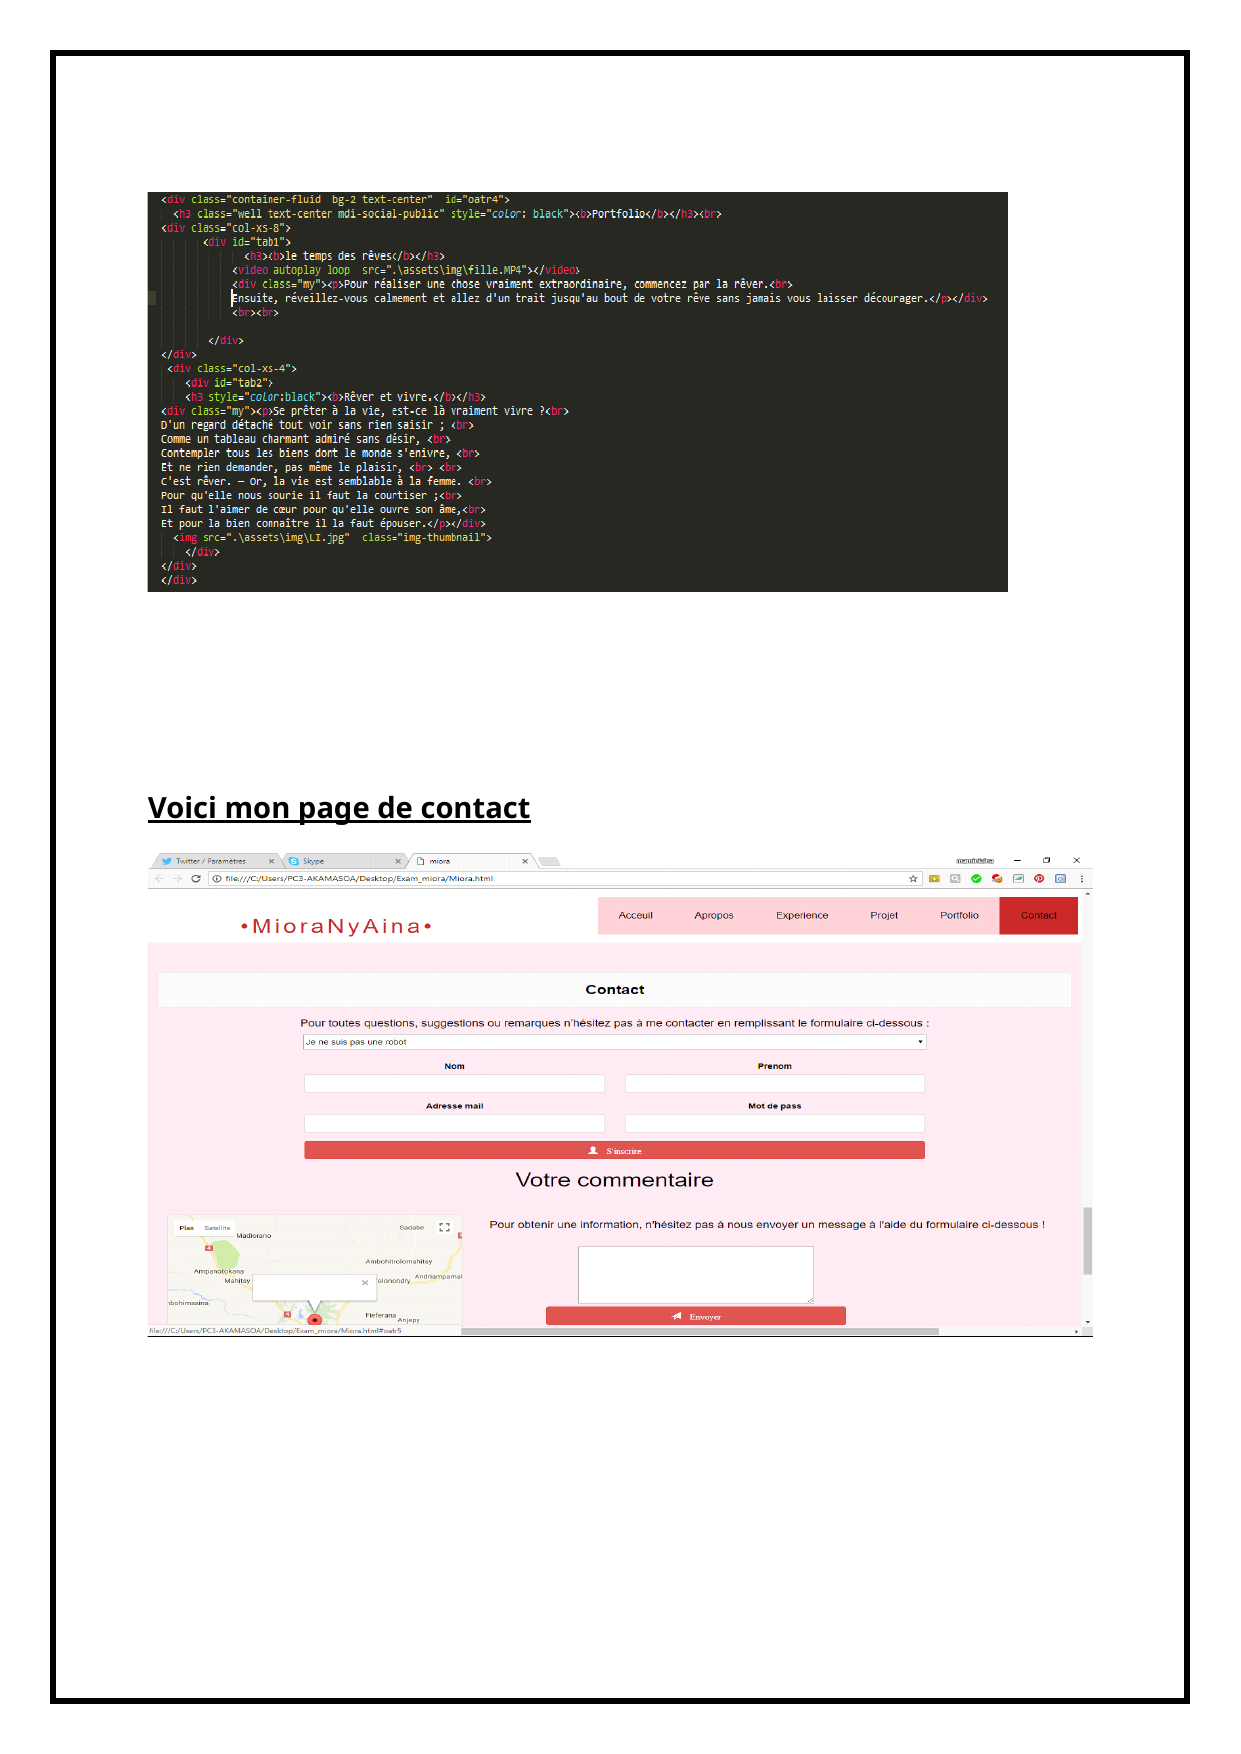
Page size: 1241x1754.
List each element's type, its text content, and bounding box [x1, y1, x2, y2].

text Voici mon page de contact [148, 787, 1093, 827]
